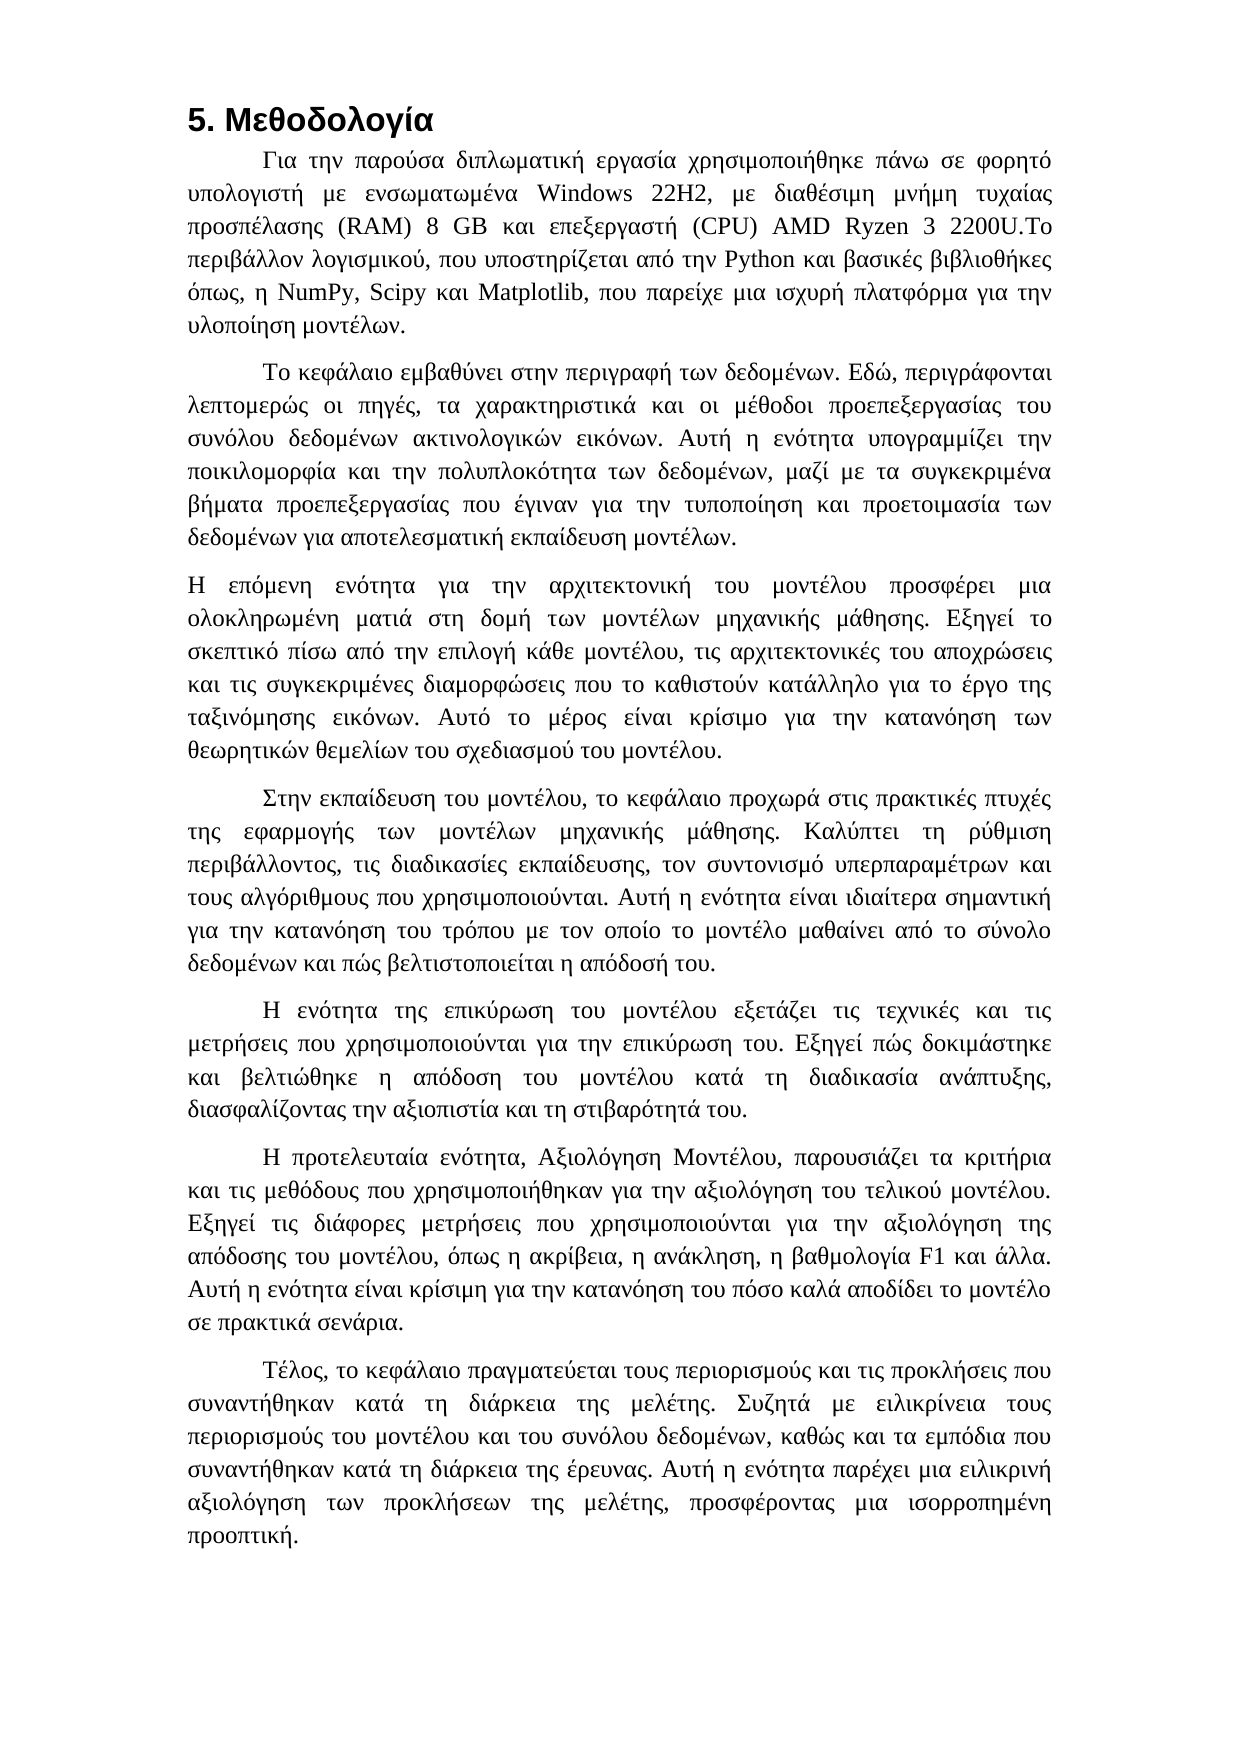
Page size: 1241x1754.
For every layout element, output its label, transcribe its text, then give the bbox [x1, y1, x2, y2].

text Στην εκπαίδευση του μοντέλου, το κεφάλαιο προχωρά στις πρακτικές πτυχές της εφαρμογής των μοντέλων μηχανικής μάθησης. Καλύπτει τη ρύθμιση περιβάλλοντος, τις διαδικασίες εκπαίδευσης, τον συντονισμό υπερπαραμέτρων και τους αλγόριθμους που χρησιμοποιούνται. Αυτή η ενότητα είναι ιδιαίτερα σημαντική για την κατανόηση του τρόπου με τον οποίο το μοντέλο μαθαίνει από το σύνολο δεδομένων και πώς βελτιστοποιείται η απόδοσή του. [187, 783, 1053, 977]
text Τέλος, το κεφάλαιο πραγματεύεται τους περιορισμούς και τις προκλήσεις που συναντήθηκαν κατά τη διάρκεια της μελέτης. Συζητά με ειλικρίνεια τους περιορισμούς του μοντέλου και του συνόλου δεδομένων, καθώς και τα εμπόδια που συναντήθηκαν κατά τη διάρκεια της έρευνας. Αυτή η ενότητα παρέχει μια ειλικρινή αξιολόγηση των προκλήσεων της μελέτης, προσφέροντας μια ισορροπημένη προοπτική. [187, 1355, 1053, 1549]
subtitle 5. Μεθοδολογία [187, 100, 1053, 138]
text Για την παρούσα διπλωματική εργασία χρησιμοποιήθηκε πάνω σε φορητό υπολογιστή με ενσωματωμένα Windows 22H2, με διαθέσιμη μνήμη τυχαίας προσπέλασης (RAM) 8 GB και επεξεργαστή (CPU) AMD Ryzen 3 2200U.Το περιβάλλον λογισμικού, που υποστηρίζεται από την Python και βασικές βιβλιοθήκες όπως, η NumPy, Scipy και Matplotlib, που παρείχε μια ισχυρή πλατφόρμα για την υλοποίηση μοντέλων. [187, 145, 1053, 338]
text Η προτελευταία ενότητα, Αξιολόγηση Μοντέλου, παρουσιάζει τα κριτήρια και τις μεθόδους που χρησιμοποιήθηκαν για την αξιολόγηση του τελικού μοντέλου. Εξηγεί τις διάφορες μετρήσεις που χρησιμοποιούνται για την αξιολόγηση της απόδοσης του μοντέλου, όπως η ακρίβεια, η ανάκληση, η βαθμολογία F1 και άλλα. Αυτή η ενότητα είναι κρίσιμη για την κατανόηση του πόσο καλά αποδίδει το μοντέλο σε πρακτικά σενάρια. [187, 1142, 1053, 1336]
text Η επόμενη ενότητα για την αρχιτεκτονική του μοντέλου προσφέρει μια ολοκληρωμένη ματιά στη δομή των μοντέλων μηχανικής μάθησης. Εξηγεί το σκεπτικό πίσω από την επιλογή κάθε μοντέλου, τις αρχιτεκτονικές του αποχρώσεις και τις συγκεκριμένες διαμορφώσεις που το καθιστούν κατάλληλο για το έργο της ταξινόμησης εικόνων. Αυτό το μέρος είναι κρίσιμο για την κατανόηση των θεωρητικών θεμελίων του σχεδιασμού του μοντέλου. [187, 570, 1053, 764]
text Το κεφάλαιο εμβαθύνει στην περιγραφή των δεδομένων. Εδώ, περιγράφονται λεπτομερώς οι πηγές, τα χαρακτηριστικά και οι μέθοδοι προεπεξεργασίας του συνόλου δεδομένων ακτινολογικών εικόνων. Αυτή η ενότητα υπογραμμίζει την ποικιλομορφία και την πολυπλοκότητα των δεδομένων, μαζί με τα συγκεκριμένα βήματα προεπεξεργασίας που έγιναν για την τυποποίηση και προετοιμασία των δεδομένων για αποτελεσματική εκπαίδευση μοντέλων. [187, 357, 1053, 551]
text Η ενότητα της επικύρωση του μοντέλου εξετάζει τις τεχνικές και τις μετρήσεις που χρησιμοποιούνται για την επικύρωση του. Εξηγεί πώς δοκιμάστηκε και βελτιώθηκε η απόδοση του μοντέλου κατά τη διαδικασία ανάπτυξης, διασφαλίζοντας την αξιοπιστία και τη στιβαρότητά του. [187, 996, 1053, 1123]
